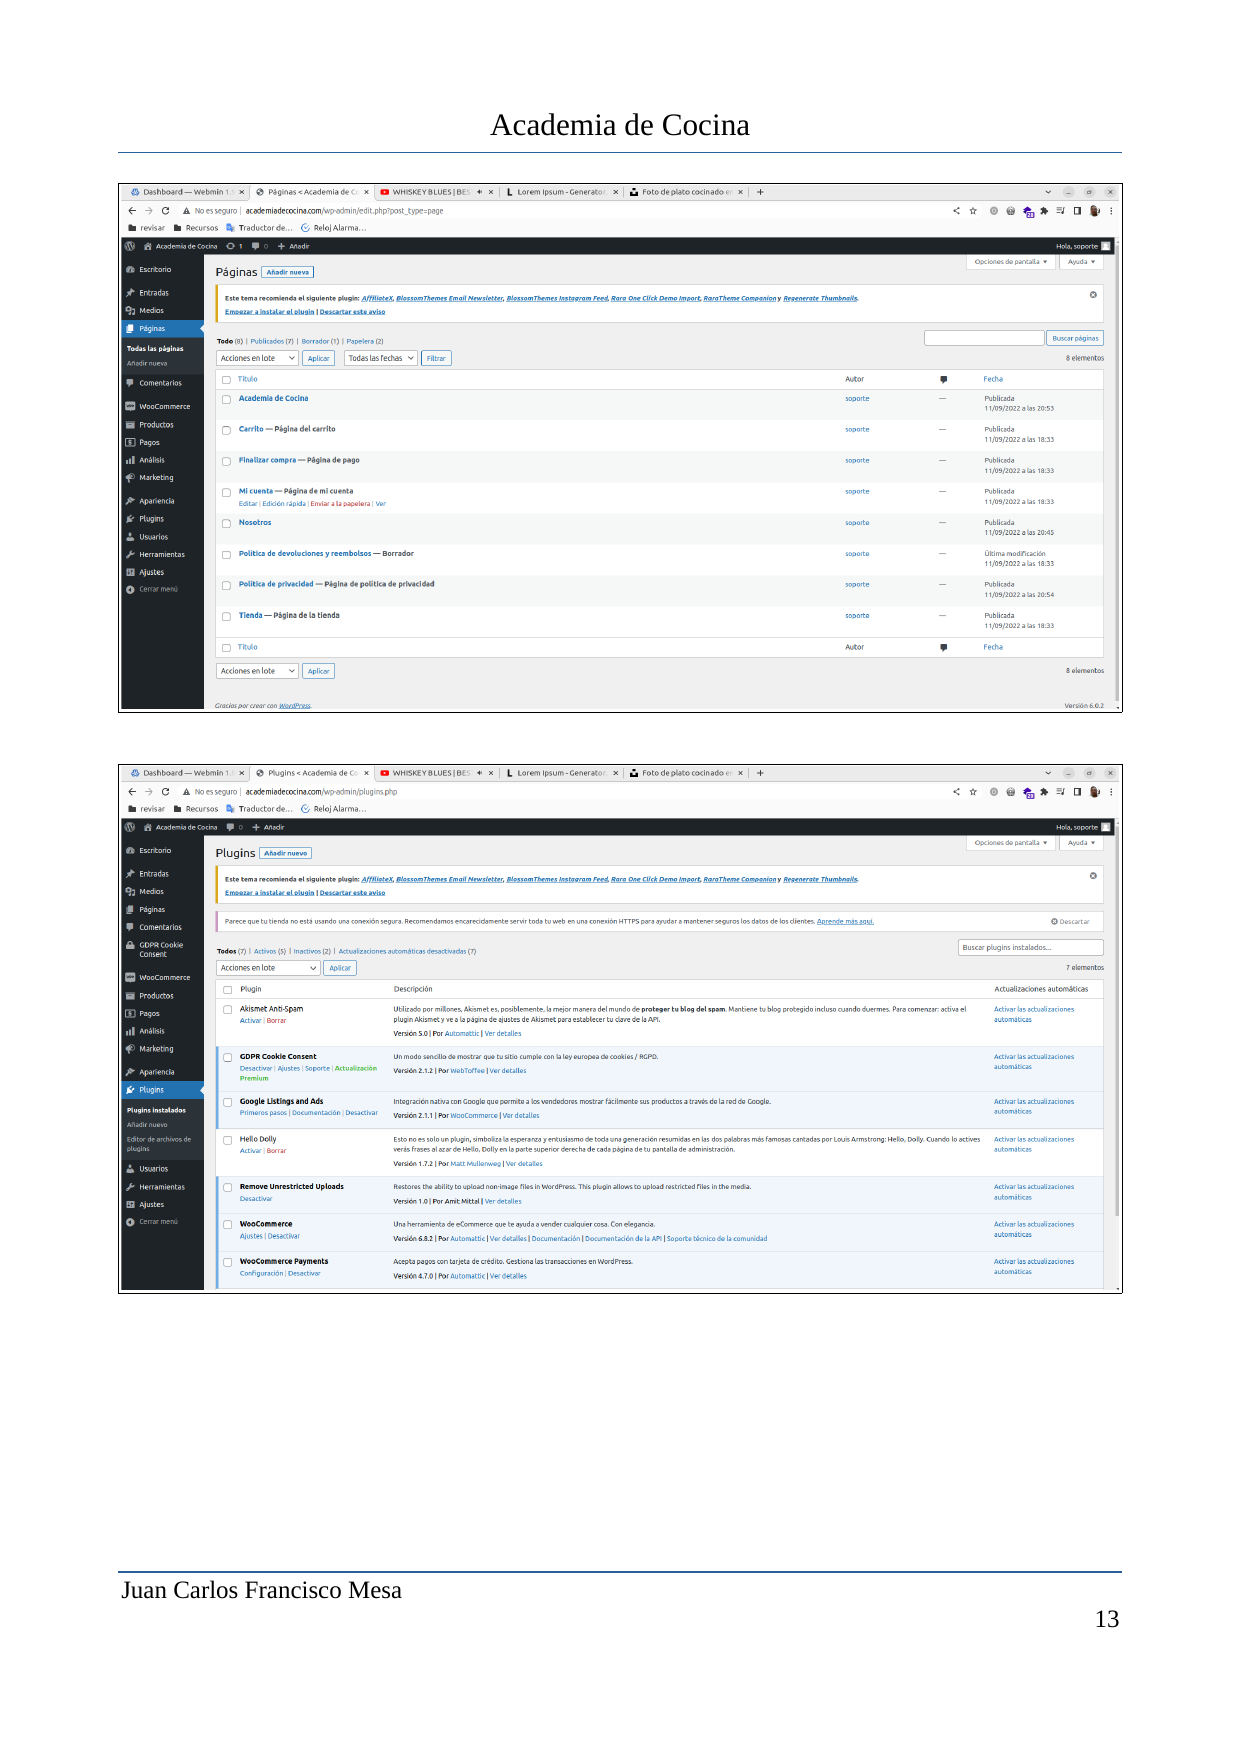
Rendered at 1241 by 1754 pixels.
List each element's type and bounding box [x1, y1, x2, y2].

picture [121, 185, 1119, 709]
picture [121, 766, 1119, 1290]
